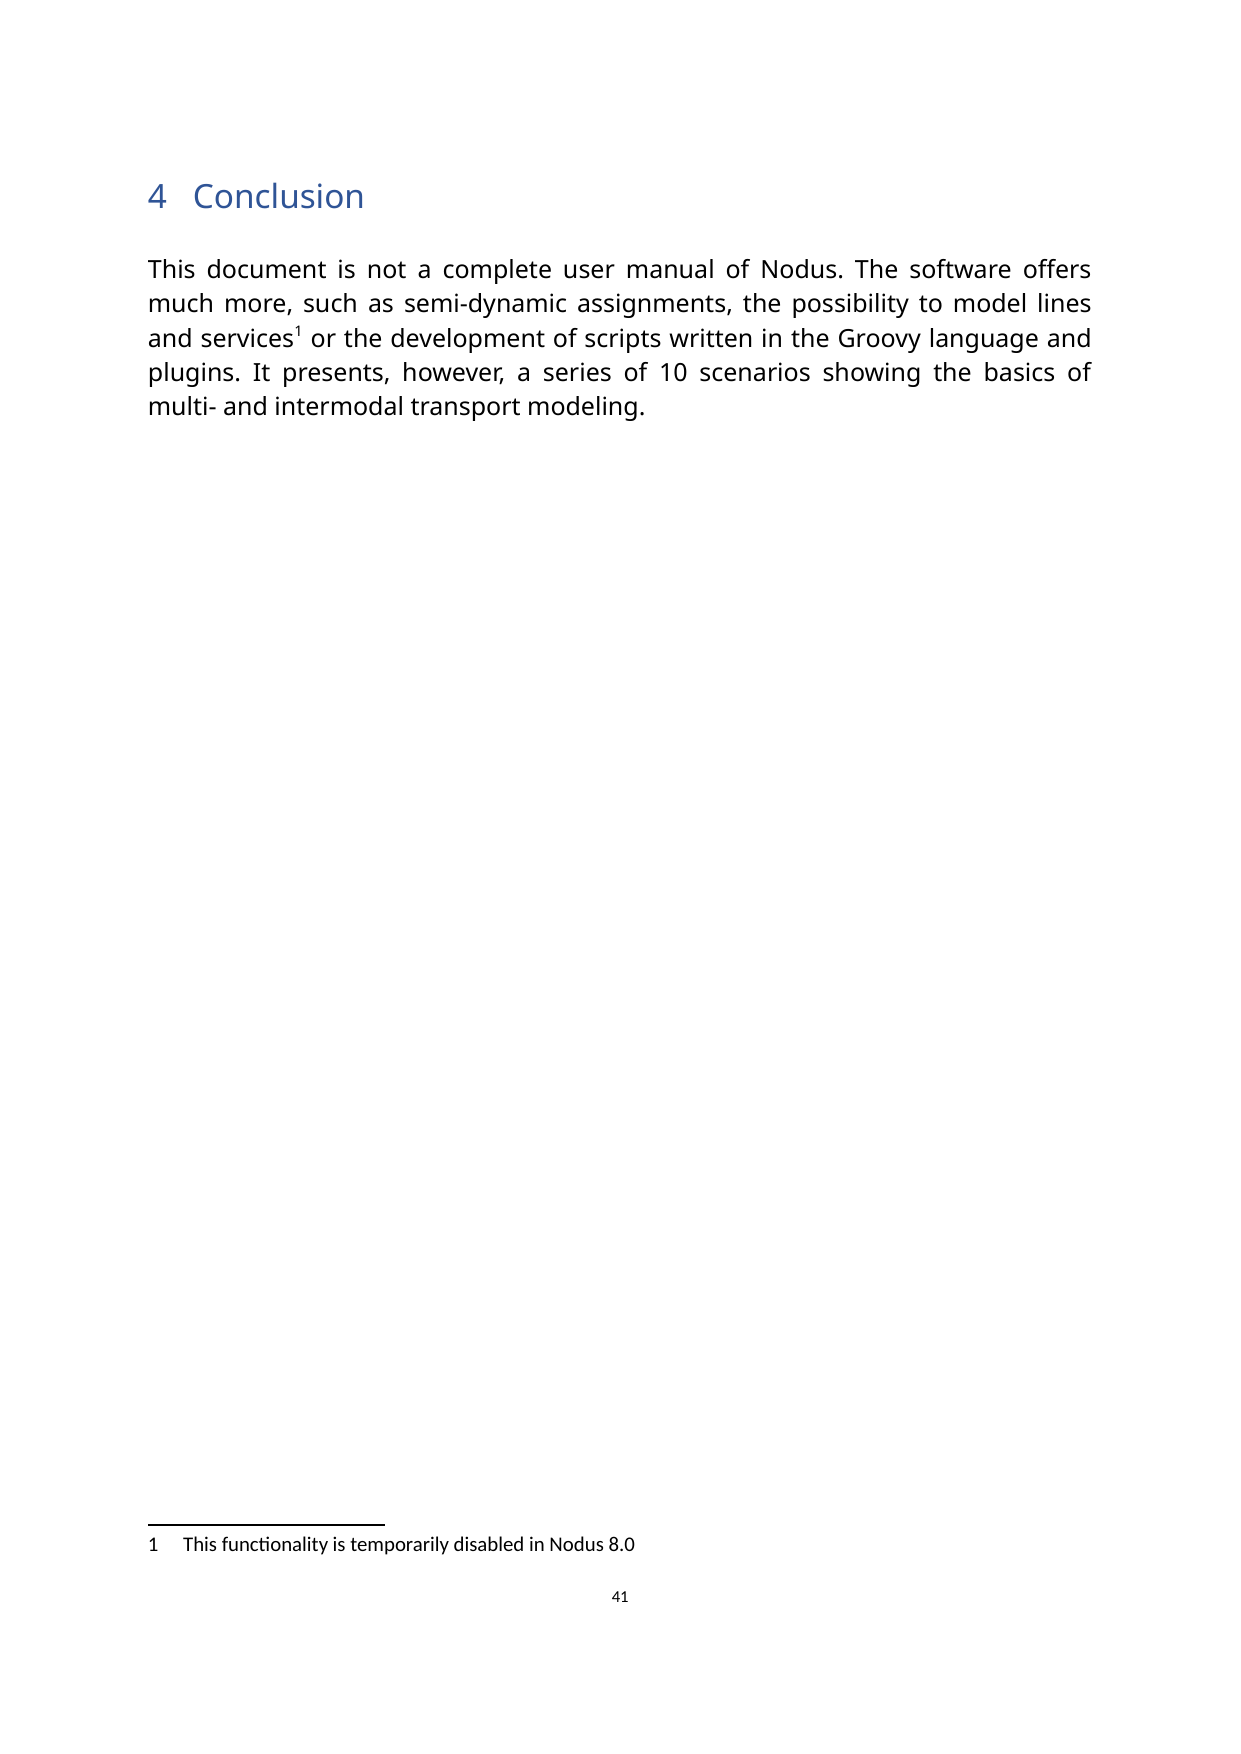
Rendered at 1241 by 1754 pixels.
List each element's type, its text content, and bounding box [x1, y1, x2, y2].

text This functionality is temporarily disabled in Nodus 8.0 [148, 1531, 1093, 1557]
subtitle Conclusion [148, 173, 1093, 218]
text This document is not a complete user manual of Nodus. The software offers much more, such as semi-dynamic assignments, the possibility to model lines and services or the development of scripts written in the Groovy language and plugins. It presents, however, a series of 10 scenarios showing the basics of multi- and intermodal transport modeling. [148, 252, 1093, 422]
